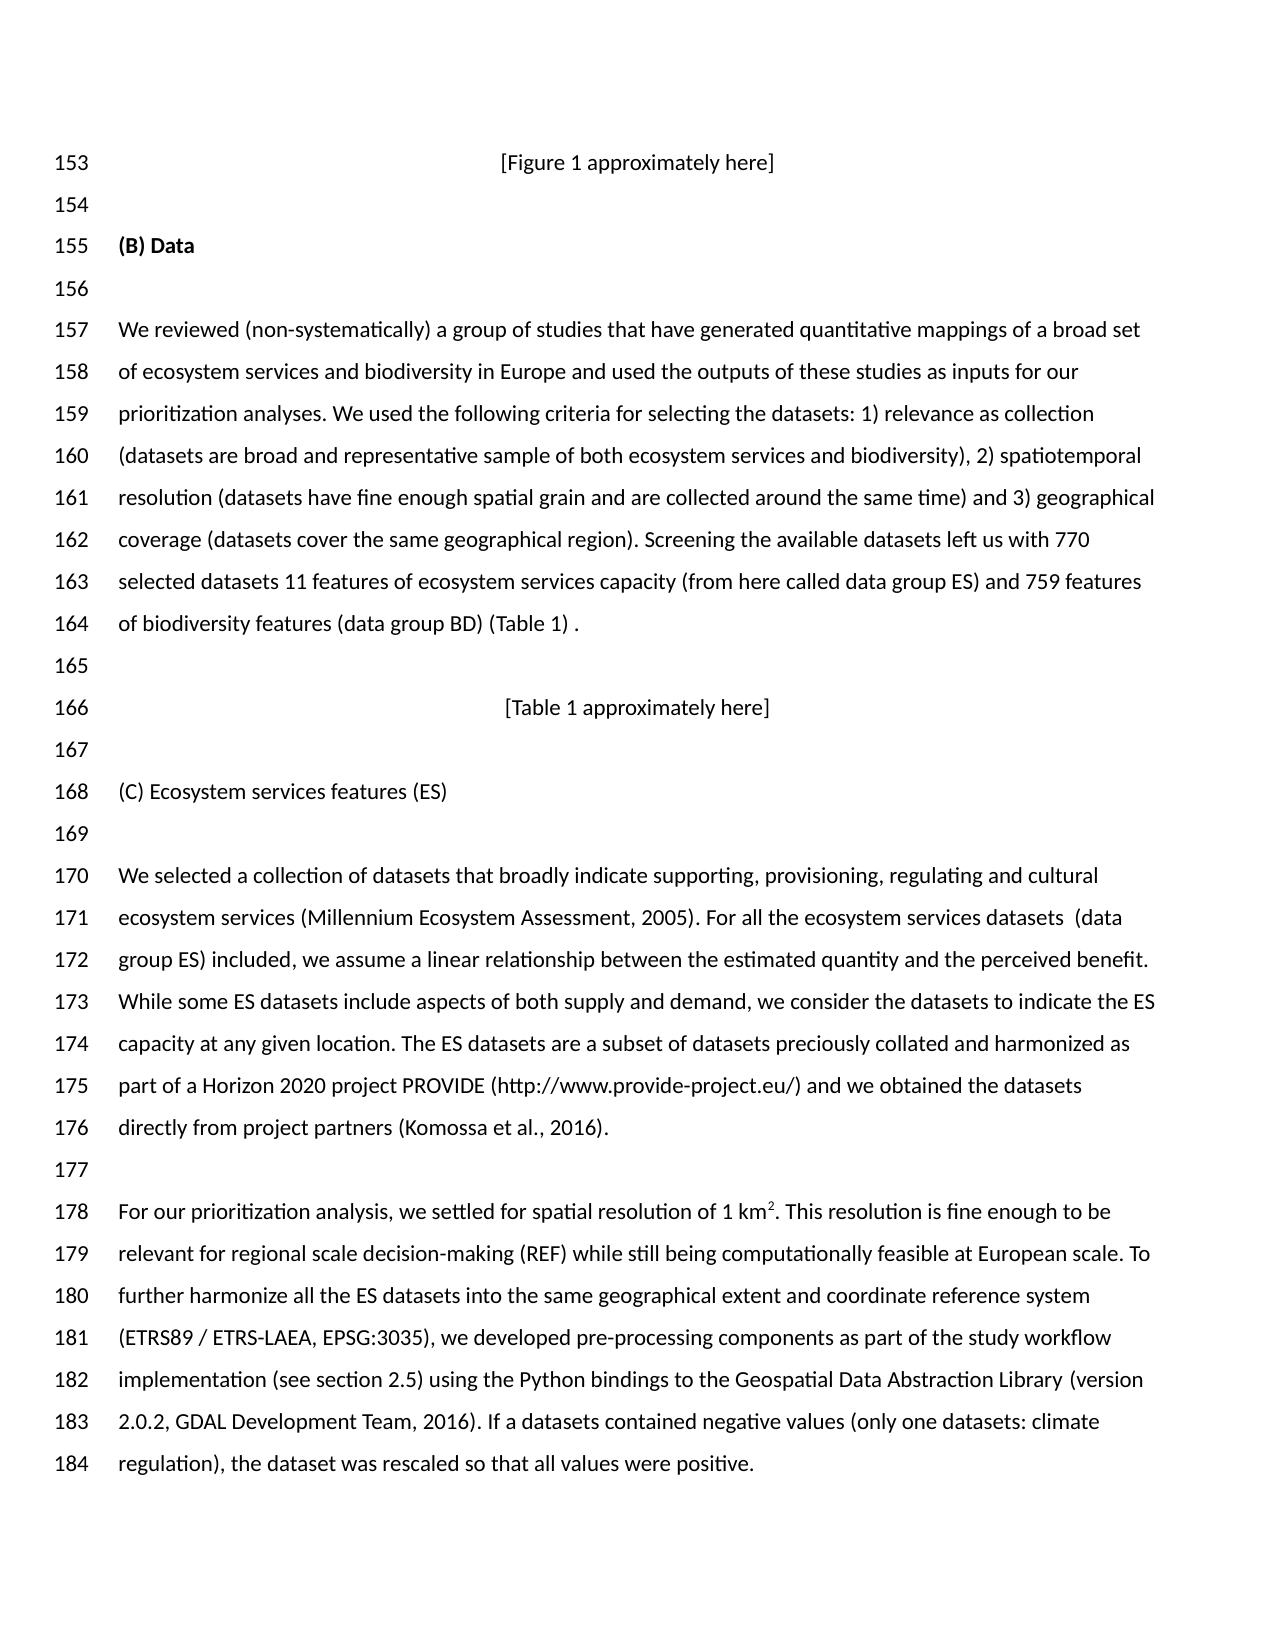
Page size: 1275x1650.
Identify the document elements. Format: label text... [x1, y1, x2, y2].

subtitle (C) Ecosystem services features (ES) [118, 777, 1157, 805]
text [Figure 1 approximately here] [118, 148, 1157, 176]
text [Table 1 approximately here] [118, 693, 1157, 721]
subtitle (B) Data [118, 232, 1157, 259]
text We reviewed (non-systematically) a group of studies that have generated quantitative mappings of a broad set of ecosystem services and biodiversity in Europe and used the outputs of these studies as inputs for our prioritization analyses. We used the following criteria for selecting the datasets: 1) relevance as collection (datasets are broad and representative sample of both ecosystem services and biodiversity), 2) spatiotemporal resolution (datasets have fine enough spatial grain and are collected around the same time) and 3) geographical coverage (datasets cover the same geographical region). Screening the available datasets left us with 770 selected datasets 11 features of ecosystem services capacity (from here called data group ES) and 759 features of biodiversity features (data group BD) (Table 1) . [118, 316, 1157, 637]
text For our prioritization analysis, we settled for spatial resolution of 1 km2. This resolution is fine enough to be relevant for regional scale decision-making (REF) while still being computationally feasible at European scale. To further harmonize all the ES datasets into the same geographical extent and coordinate reference system (ETRS89 / ETRS-LAEA, EPSG:3035), we developed pre-processing components as part of the study workflow implementation (see section 2.5) using the Python bindings to the Geospatial Data Abstraction Library (version 2.0.2, GDAL Development Team, 2016).⁠ If a datasets contained negative values (only one datasets: climate regulation), the dataset was rescaled so that all values were positive. [118, 1197, 1157, 1477]
text We selected a collection of datasets that broadly indicate supporting, provisioning, regulating and cultural ecosystem services (Millennium Ecosystem Assessment, 2005). For all the ecosystem services datasets (data group ES) included⁠, we assume a linear relationship between the estimated quantity and the perceived benefit. While some ES datasets include aspects of both supply and demand, we consider the datasets to indicate the ES capacity at any given location. The ES datasets are a subset of datasets preciously collated and harmonized as part of a Horizon 2020 project PROVIDE (http://www.provide-project.eu/) and we obtained the datasets directly from project partners (Komossa et al., 2016). [118, 861, 1157, 1141]
